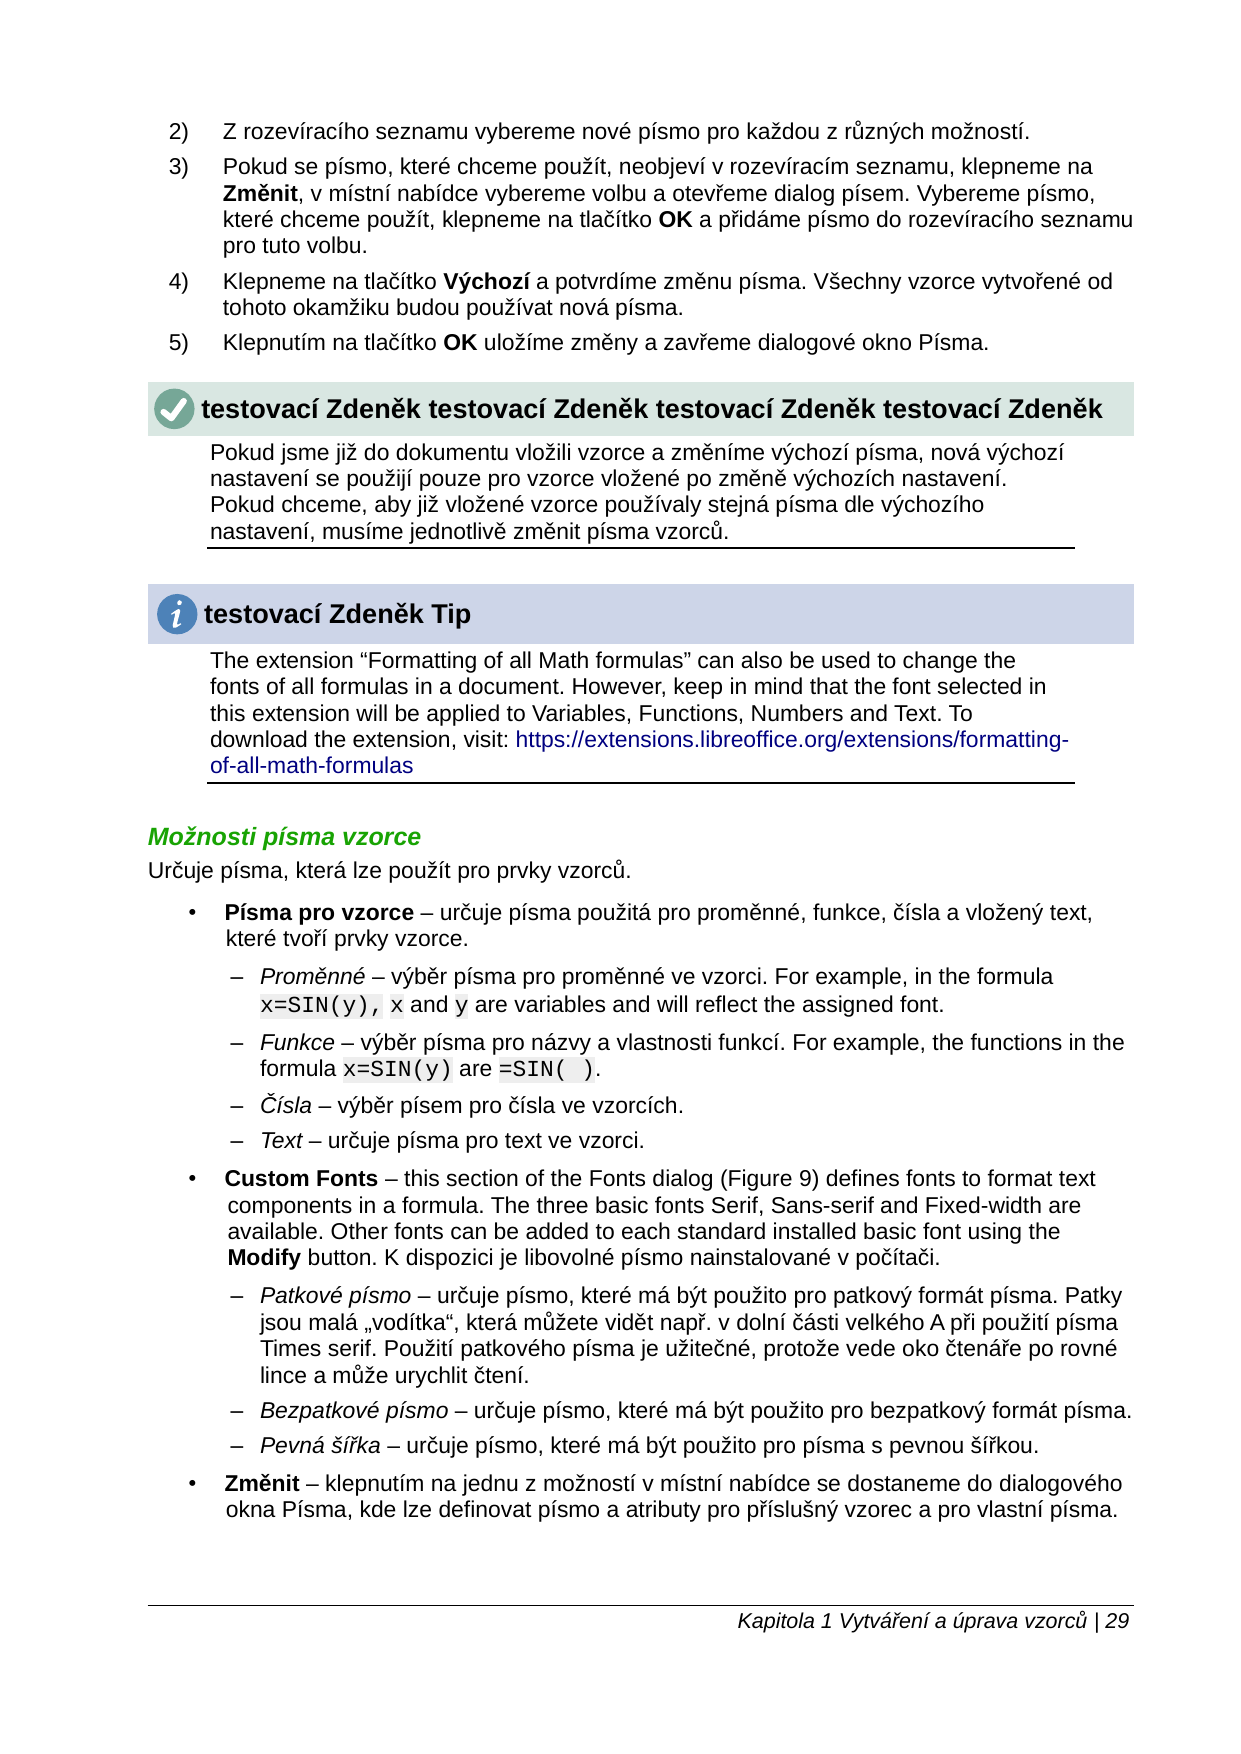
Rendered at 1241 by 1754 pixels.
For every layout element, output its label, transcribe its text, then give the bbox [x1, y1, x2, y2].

list Klepnutím na tlačítko OK uložíme změny a zavřeme dialogové okno Písma. [189, 329, 1134, 356]
text The extension “Formatting of all Math formulas” can also be used to change the fonts of all formulas in a document. However, keep in mind that the font selected in this extension will be applied to Variables, Functions, Numbers and Text. To download the extension, visit: https://extensions.libreoffice.org/extensions/formatting-of-all-math-formulas [207, 644, 1075, 782]
list Funkce – výběr písma pro názvy a vlastnosti funkcí. For example, the functions in the formula x=SIN(y) are =SIN( ). [230, 1028, 1134, 1083]
list Z rozevíracího seznamu vybereme nové písmo pro každou z různých možností. [189, 118, 1134, 144]
list Čísla – výběr písem pro čísla ve vzorcích. [230, 1092, 1134, 1118]
list Patkové písmo – určuje písmo, které má být použito pro patkový formát písma. Patky jsou malá „vodítka“, která můžete vidět např. v dolní části velkého A při použití písma Times serif. Použití patkového písma je užitečné, protože vede oko čtenáře po rovné lince a může urychlit čtení. [230, 1282, 1134, 1388]
list Text – určuje písma pro text ve vzorci. [230, 1127, 1134, 1153]
list Pokud se písmo, které chceme použít, neobjeví v rozevíracím seznamu, klepneme na Změnit, v místní nabídce vybereme volbu a otevřeme dialog písem. Vybereme písmo, které chceme použít, klepneme na tlačítko OK a přidáme písmo do rozevíracího seznamu pro tuto volbu. [189, 153, 1134, 259]
subtitle Možnosti písma vzorce [148, 822, 1134, 851]
text Pokud jsme již do dokumentu vložili vzorce a změníme výchozí písma, nová výchozí nastavení se použijí pouze pro vzorce vložené po změně výchozích nastavení. Pokud chceme, aby již vložené vzorce používaly stejná písma dle výchozího nastavení, musíme jednotlivě změnit písma vzorců. [207, 436, 1075, 547]
subtitle testovací Zdeněk testovací Zdeněk testovací Zdeněk testovací Zdeněk [148, 382, 1134, 436]
subtitle testovací Zdeněk Tip [148, 584, 1134, 644]
list Custom Fonts – this section of the Fonts dialog (Figure 9) defines fonts to format text components in a formula. The three basic fonts Serif, Sans-serif and Fixed-width are available. Other fonts can be added to each standard installed basic font using the Modify button. K dispozici je libovolné písmo nainstalované v počítači. [185, 1162, 1134, 1274]
list Proměnné – výběr písma pro proměnné ve vzorci. For example, in the formula x=SIN(y), x and y are variables and will reflect the assigned font. [230, 963, 1134, 1019]
list Pevná šířka – určuje písmo, které má být použito pro písma s pevnou šířkou. [230, 1432, 1134, 1458]
list Písma pro vzorce – určuje písma použitá pro proměnné, funkce, čísla a vložený text, které tvoří prvky vzorce. [185, 896, 1134, 954]
list Klepneme na tlačítko Výchozí a potvrdíme změnu písma. Všechny vzorce vytvořené od tohoto okamžiku budou používat nová písma. [189, 268, 1134, 320]
text Určuje písma, která lze použít pro prvky vzorců. [148, 857, 1134, 883]
list Změnit – klepnutím na jednu z možností v místní nabídce se dostaneme do dialogového okna Písma, kde lze definovat písmo a atributy pro příslušný vzorec a pro vlastní písma. [185, 1467, 1134, 1526]
list Bezpatkové písmo – určuje písmo, které má být použito pro bezpatkový formát písma. [230, 1397, 1134, 1423]
